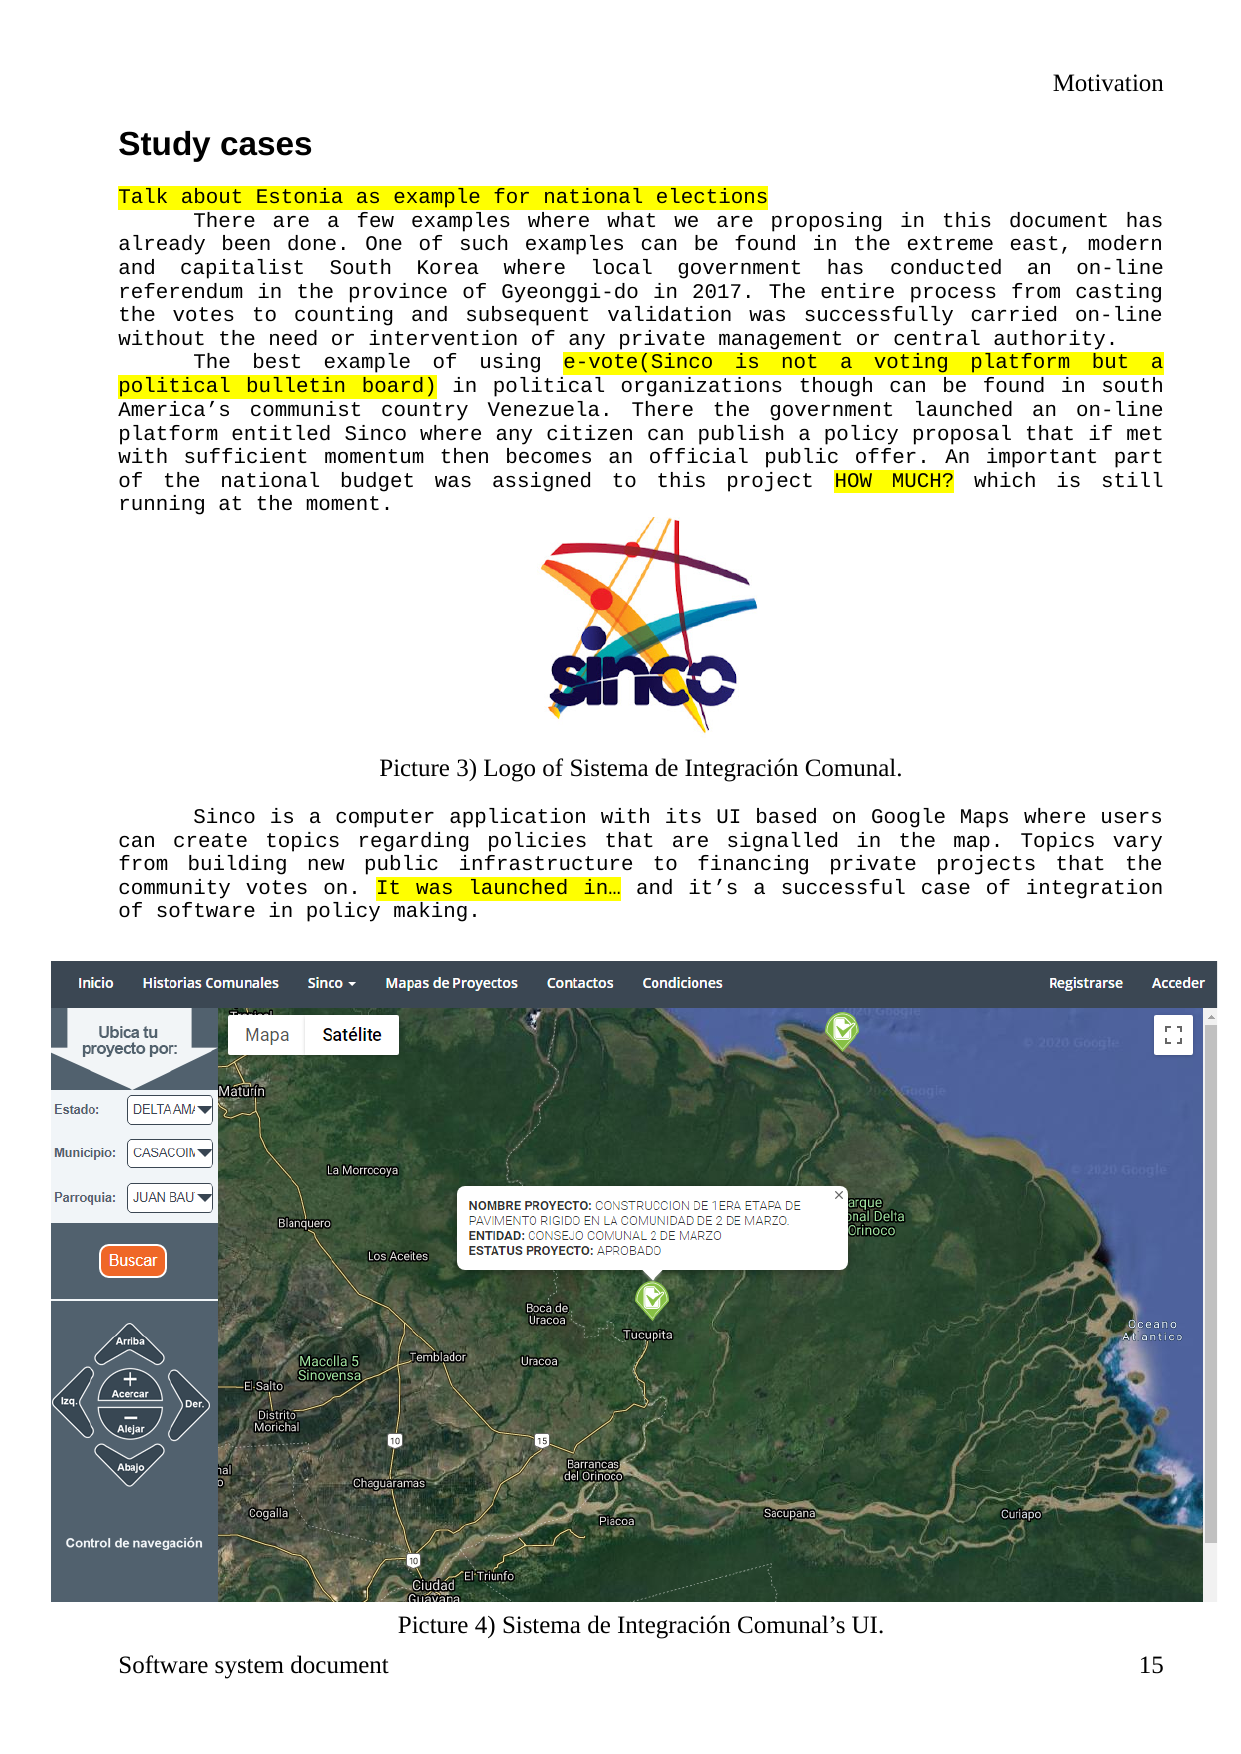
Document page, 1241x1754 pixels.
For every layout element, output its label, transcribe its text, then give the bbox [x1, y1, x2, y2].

picture [524, 517, 758, 751]
text The best example of using e-vote(Sinco is not a voting platform but a political bulletin board) in political organizations though can be found in south America’s communist country Venezuela. There the government launched an on-line platform entitled Sinco where any citizen can publish a policy proposal that if met with sufficient momentum then becomes an official public offer. An important part of the national budget was assigned to this project HOW MUCH? which is still running at the moment. [118, 352, 1164, 517]
text Picture 3) Logo of Sistema de Integración Comunal. [118, 753, 1164, 782]
subtitle Study cases [118, 124, 1164, 162]
text There are a few examples where what we are proposing in this document has already been done. One of such examples can be found in the extreme east, modern and capitalist South Korea where local government has conducted an on-line referendum in the province of Gyeonggi-do in 2017. The entire process from casting the votes to counting and subsequent validation was successfully carried on-line without the need or intervention of any private management or central authority. [118, 210, 1164, 352]
text Sinco is a computer application with its UI based on Google Maps where users can create topics regarding policies that are signalled in the map. Topics vary from building new public infrastructure to financing private projects that the community votes on. It was launched in… and it’s a successful case of integration of software in policy making. [118, 806, 1164, 924]
text Talk about Estonia as example for national elections [118, 186, 1164, 210]
